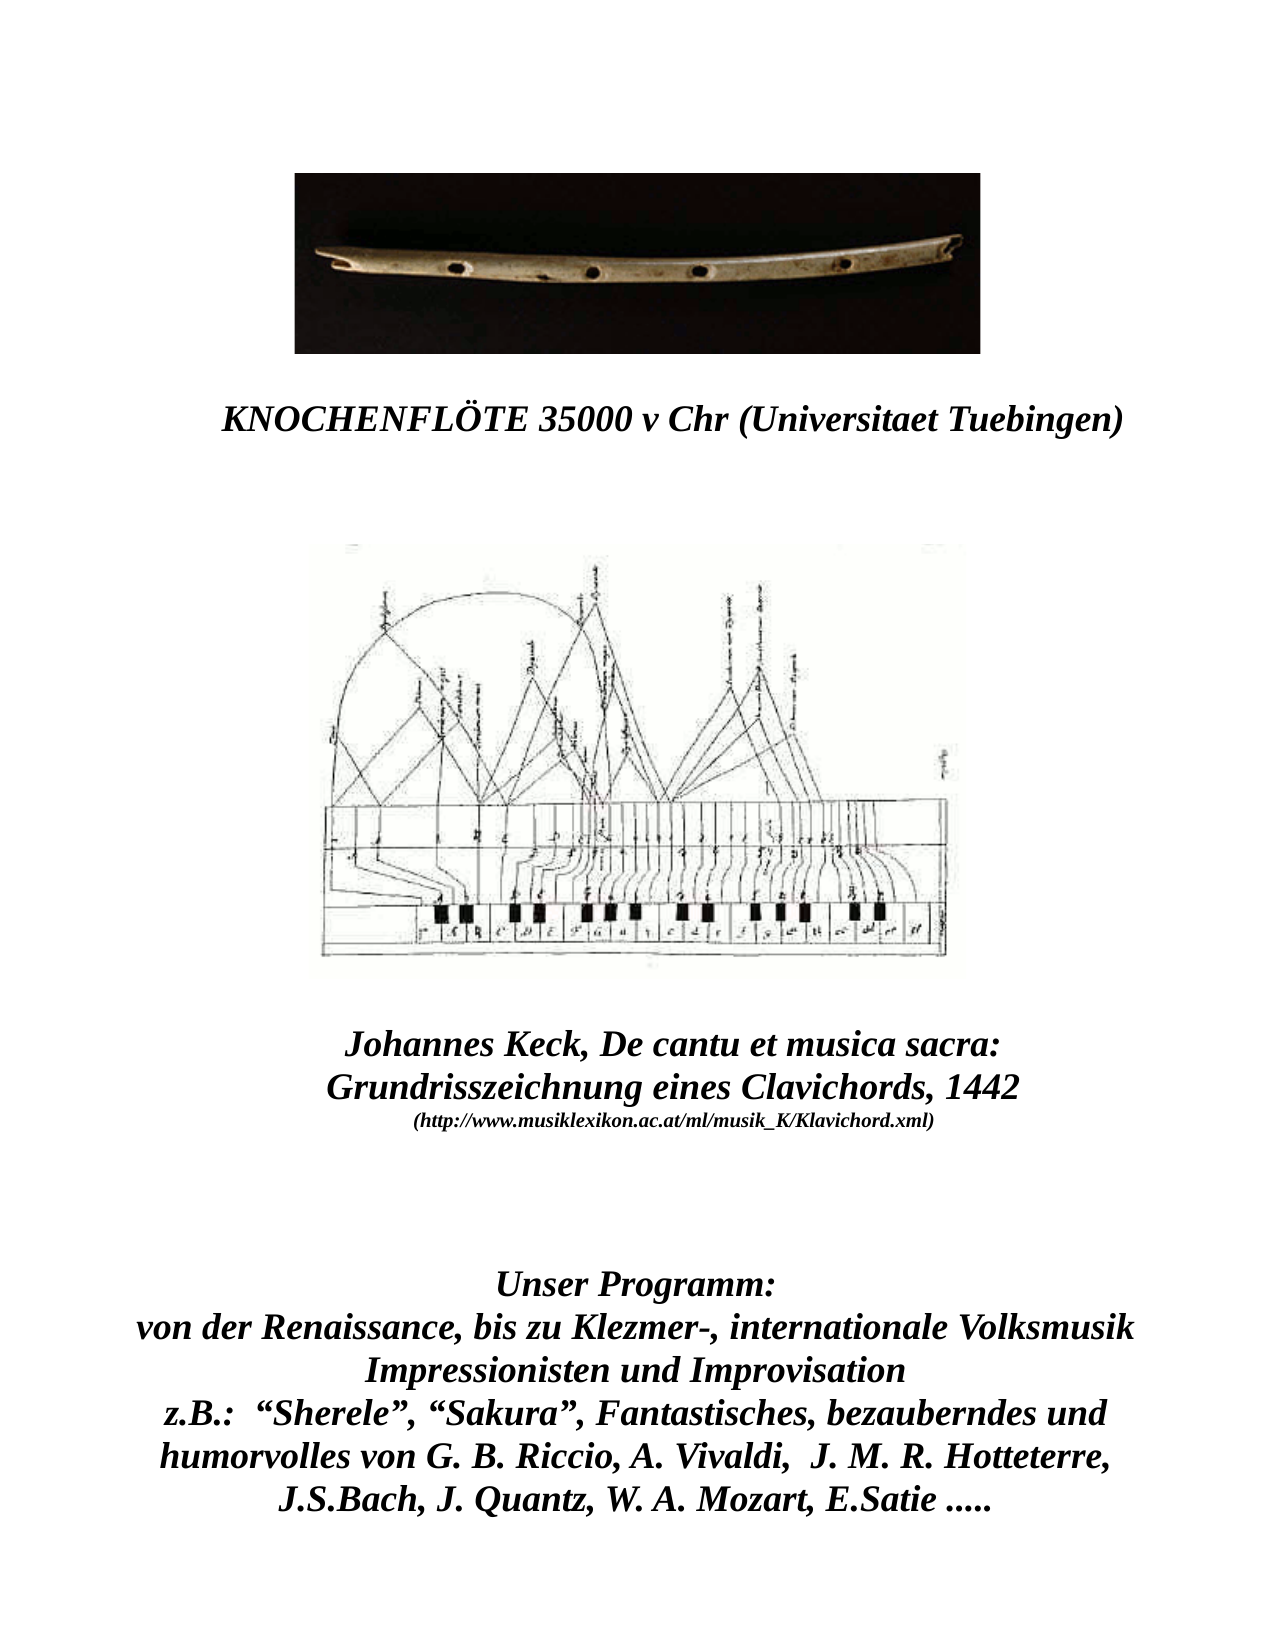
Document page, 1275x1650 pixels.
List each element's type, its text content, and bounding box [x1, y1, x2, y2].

picture [294, 173, 981, 354]
picture [308, 544, 967, 979]
text Unser Programm: [118, 1261, 1157, 1304]
list Johannes Keck, De cantu et musica sacra: Grundrisszeichnung eines Clavichords, 1442 [156, 1022, 1157, 1108]
text z.B.: “Sherele”, “Sakura”, Fantastisches, bezauberndes und humorvolles von G. B. Riccio, A. Vivaldi, J. M. R. Hotteterre, J.S.Bach, J. Quantz, W. A. Mozart, E.Satie ..... [118, 1391, 1157, 1520]
list KNOCHENFLÖTE 35000 v Chr (Universitaet Tuebingen) [156, 397, 1157, 440]
list (http://www.musiklexikon.ac.at/ml/musik_K/Klavichord.xml) [156, 1108, 1157, 1132]
text von der Renaissance, bis zu Klezmer-, internationale Volksmusik Impressionisten und Improvisation [118, 1304, 1157, 1391]
